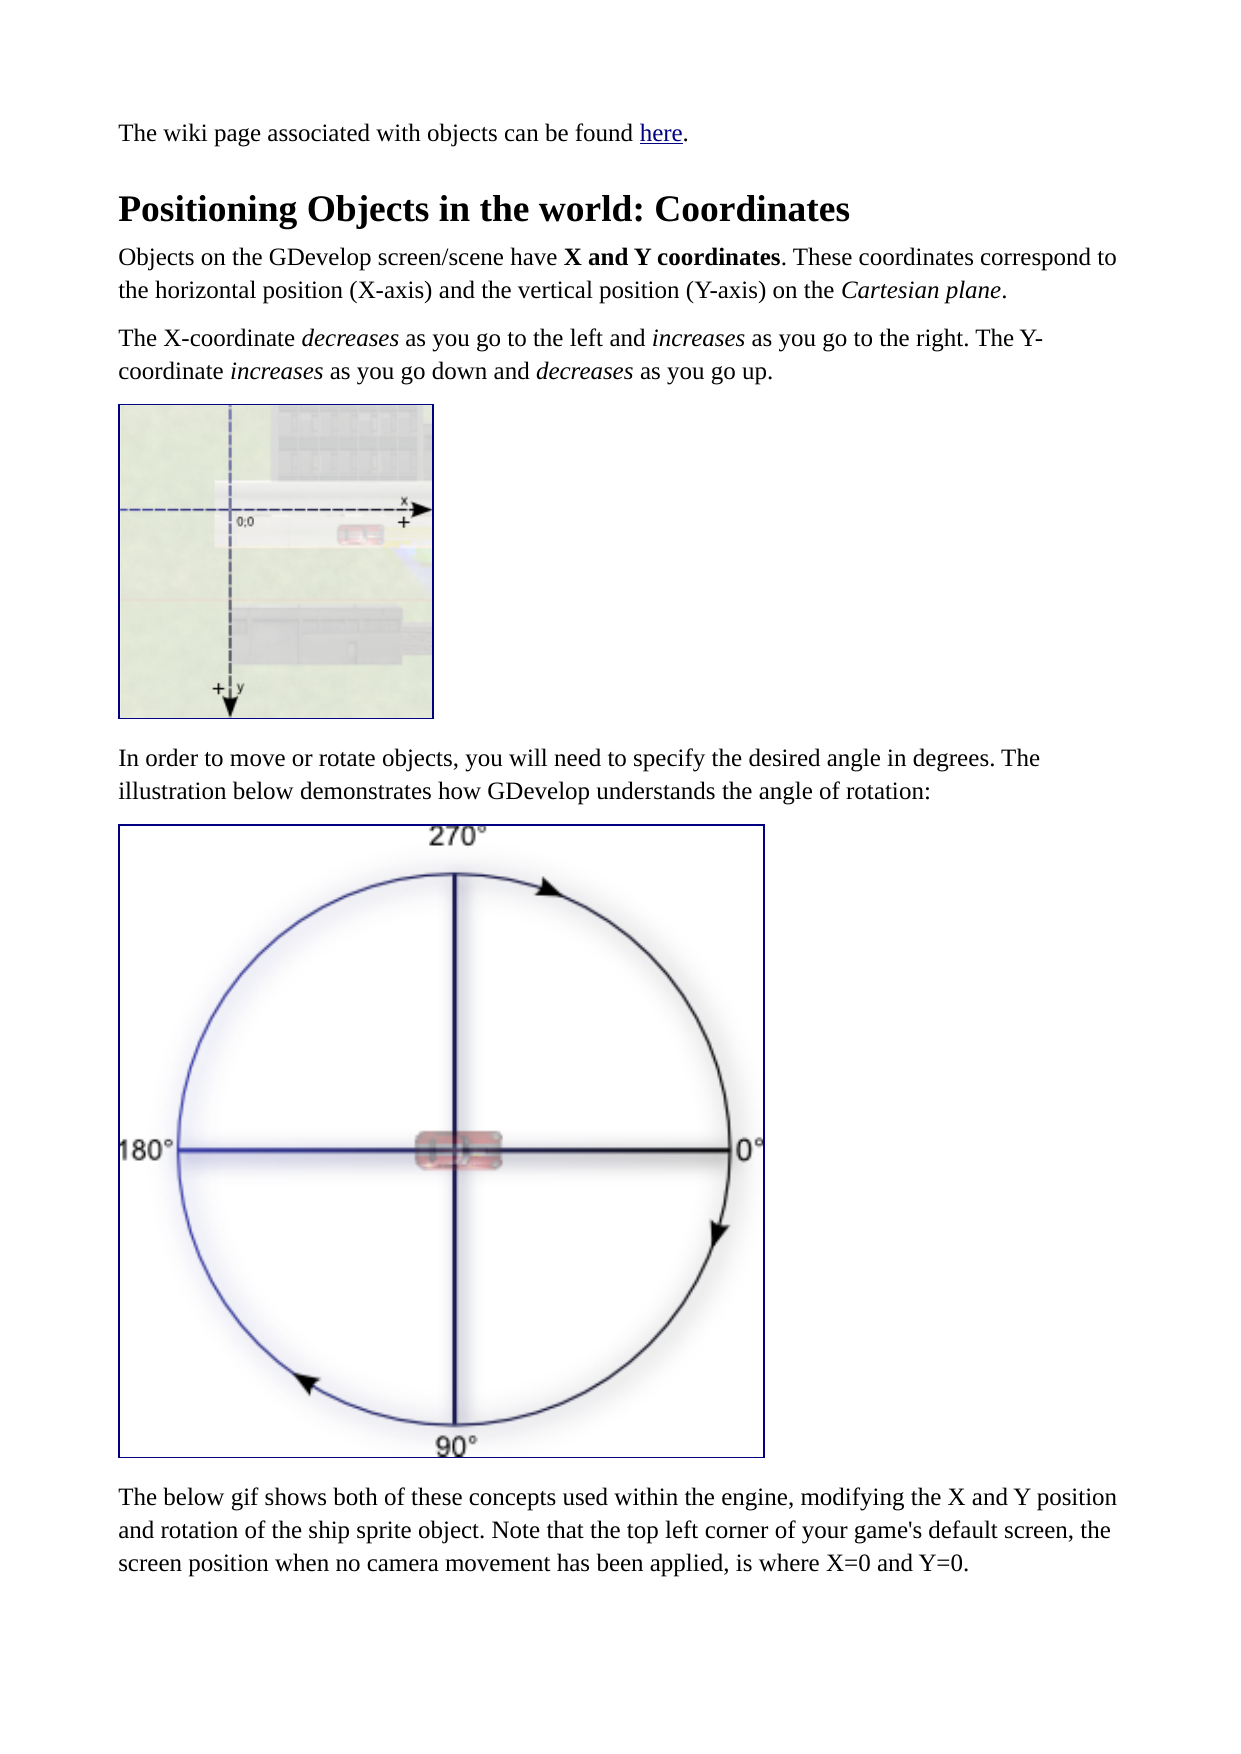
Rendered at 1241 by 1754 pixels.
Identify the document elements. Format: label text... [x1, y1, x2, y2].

text The X-coordinate decreases as you go to the left and increases as you go to the right. The Y-coordinate increases as you go down and decreases as you go up. [118, 323, 1122, 384]
text Objects on the GDevelop screen/scene have X and Y coordinates. These coordinates correspond to the horizontal position (X-axis) and the vertical position (Y-axis) on the Cartesian plane. [118, 242, 1122, 304]
picture [120, 405, 432, 718]
subtitle Positioning Objects in the world: Coordinates [118, 187, 1122, 230]
text The wiki page associated with objects can be found here. [118, 118, 1122, 147]
picture [120, 826, 763, 1457]
text In order to move or rotate objects, you will need to specify the desired angle in degrees. The illustration below demonstrates how GDevelop understands the angle of rotation: [118, 743, 1122, 805]
text The below gif shows both of these concepts used within the engine, modifying the X and Y position and rotation of the ship sprite object. Note that the top left corner of your game's default screen, the screen position when no camera movement has been applied, is where X=0 and Y=0. [118, 1482, 1122, 1577]
